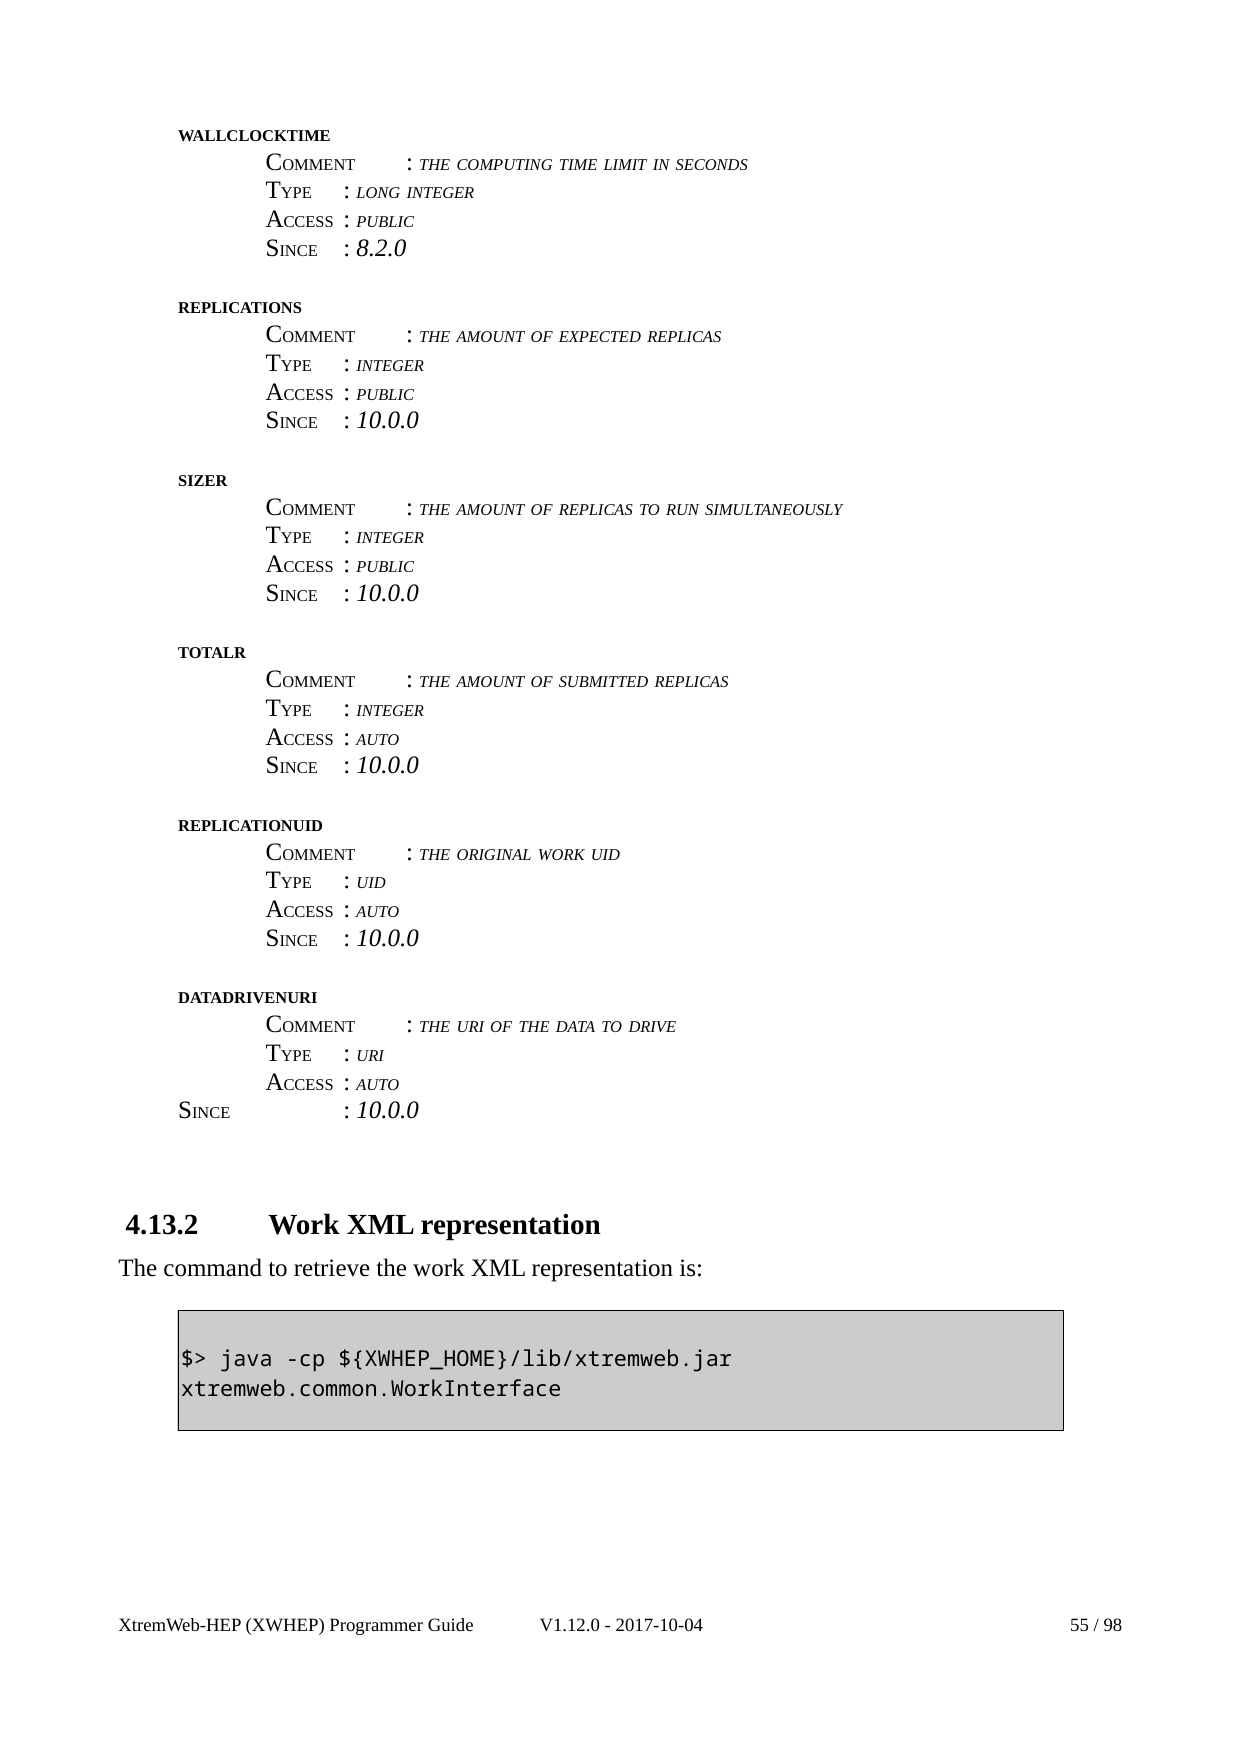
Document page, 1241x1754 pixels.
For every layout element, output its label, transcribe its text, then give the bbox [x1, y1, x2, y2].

text Comment : the amount of submitted replicas [265, 664, 1122, 693]
text datadrivenuri [178, 981, 1122, 1009]
text Access : auto [265, 894, 1122, 923]
text Type : uri [265, 1038, 1122, 1067]
text $> java -cp ${XWHEP_HOME}/lib/xtremweb.jar xtremweb.common.WorkInterface [179, 1340, 1063, 1400]
text Comment : the uri of the data to drive [265, 1009, 1122, 1038]
text totalr [178, 636, 1122, 664]
text Type : integer [265, 348, 1122, 377]
text Type : integer [265, 693, 1122, 722]
text wallclocktime [178, 118, 1122, 147]
text Access : auto [265, 722, 1122, 751]
text Access : public [265, 549, 1122, 578]
text Comment : the amount of replicas to run simultaneously [265, 492, 1122, 521]
text Access : auto [265, 1067, 1122, 1096]
text Since : 10.0.0 [265, 578, 1122, 607]
text Since : 10.0.0 [178, 1096, 1122, 1124]
subtitle Work XML representation [118, 1207, 1122, 1240]
text Type : uid [265, 866, 1122, 894]
text Type : long integer [265, 176, 1122, 204]
text Comment : the computing time limit in seconds [265, 147, 1122, 176]
text Since : 8.2.0 [265, 233, 1122, 262]
text Since : 10.0.0 [265, 751, 1122, 779]
text replicationuid [178, 808, 1122, 837]
text Comment : the original work uid [265, 837, 1122, 866]
text Since : 10.0.0 [265, 406, 1122, 434]
text Access : public [265, 377, 1122, 406]
text Comment : the amount of expected replicas [265, 319, 1122, 348]
text The command to retrieve the work XML representation is: [118, 1253, 1122, 1282]
text Since : 10.0.0 [265, 923, 1122, 952]
text Access : public [265, 204, 1122, 233]
text sizer [178, 463, 1122, 492]
text Type : integer [265, 521, 1122, 549]
text replications [178, 291, 1122, 319]
